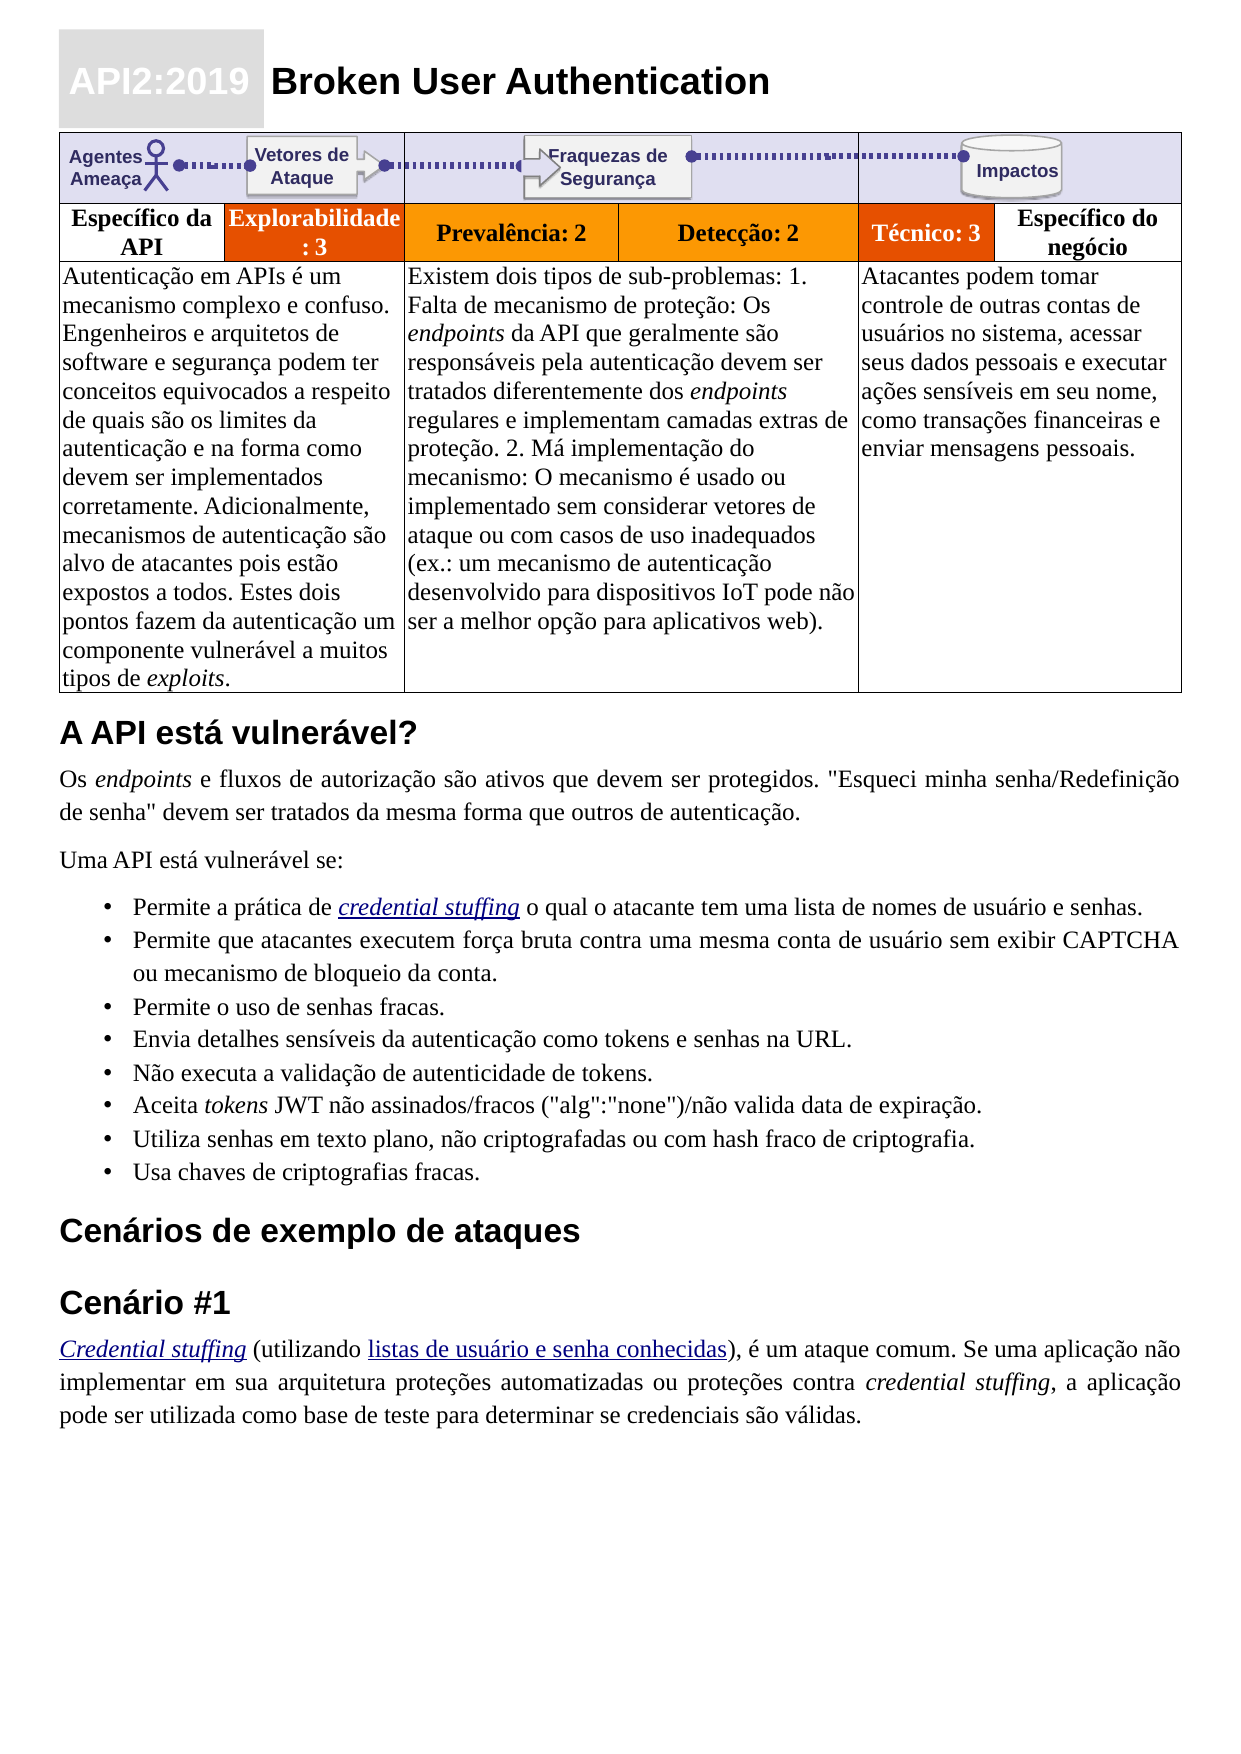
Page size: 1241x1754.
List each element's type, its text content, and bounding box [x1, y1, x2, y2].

list Aceita tokens JWT não assinados/fracos ("alg":"none")/não valida data de expiração. [103, 1091, 1181, 1119]
table_header [618, 133, 858, 203]
table_header [994, 133, 1181, 203]
table_header [60, 133, 224, 203]
list Envia detalhes sensíveis da autenticação como tokens e senhas na URL. [103, 1024, 1181, 1053]
table_cell Técnico: 3 [859, 204, 994, 261]
table_cell Específico da API [60, 204, 224, 261]
text Credential stuffing (utilizando listas de usuário e senha conhecidas), é um ataque comum. Se uma aplicação não implementar em sua arquitetura proteções automatizadas ou proteções contra credential stuffing, a aplicação pode ser utilizada como base de teste para determinar se credenciais são válidas. [59, 1334, 1181, 1428]
table_cell Autenticação em APIs é um mecanismo complexo e confuso. Engenheiros e arquitetos de software e segurança podem ter conceitos equivocados a respeito de quais são os limites da autenticação e na forma como devem ser implementados corretamente. Adicionalmente, mecanismos de autenticação são alvo de atacantes pois estão expostos a todos. Estes dois pontos fazem da autenticação um componente vulnerável a muitos tipos de exploits. [60, 262, 404, 692]
table_header [859, 133, 994, 203]
list Utiliza senhas em texto plano, não criptografadas ou com hash fraco de criptografia. [103, 1124, 1181, 1152]
table_cell Existem dois tipos de sub-problemas: 1. Falta de mecanismo de proteção: Os endpoints da API que geralmente são responsáveis pela autenticação devem ser tratados diferentemente dos endpoints regulares e implementam camadas extras de proteção. 2. Má implementação do mecanismo: O mecanismo é usado ou implementado sem considerar vetores de ataque ou com casos de uso inadequados (ex.: um mecanismo de autenticação desenvolvido para dispositivos IoT pode não ser a melhor opção para aplicativos web). [405, 262, 858, 692]
table_header [405, 133, 618, 203]
table_cell Prevalência: 2 [405, 204, 618, 261]
list Permite o uso de senhas fracas. [103, 992, 1181, 1020]
text Os endpoints e fluxos de autorização são ativos que devem ser protegidos. "Esqueci minha senha/Redefinição de senha" devem ser tratados da mesma forma que outros de autenticação. [59, 764, 1181, 826]
table_cell Específico do negócio [995, 204, 1181, 261]
list Não executa a validação de autenticidade de tokens. [103, 1058, 1181, 1086]
list Permite a prática de credential stuffing o qual o atacante tem uma lista de nomes de usuário e senhas. [103, 892, 1181, 921]
subtitle Cenários de exemplo de ataques [59, 1211, 1181, 1249]
subtitle Cenário #1 [59, 1282, 1181, 1321]
subtitle A API está vulnerável? [59, 713, 1181, 752]
table_cell Detecção: 2 [619, 204, 858, 261]
table_cell Atacantes podem tomar controle de outras contas de usuários no sistema, acessar seus dados pessoais e executar ações sensíveis em seu nome, como transações financeiras e enviar mensagens pessoais. [859, 262, 1181, 692]
list Usa chaves de criptografias fracas. [103, 1157, 1181, 1185]
list Permite que atacantes executem força bruta contra uma mesma conta de usuário sem exibir CAPTCHA ou mecanismo de bloqueio da conta. [103, 926, 1181, 987]
table_cell Explorabilidade: 3 [225, 204, 404, 261]
text Uma API está vulnerável se: [59, 845, 1181, 874]
table_header [224, 133, 404, 203]
